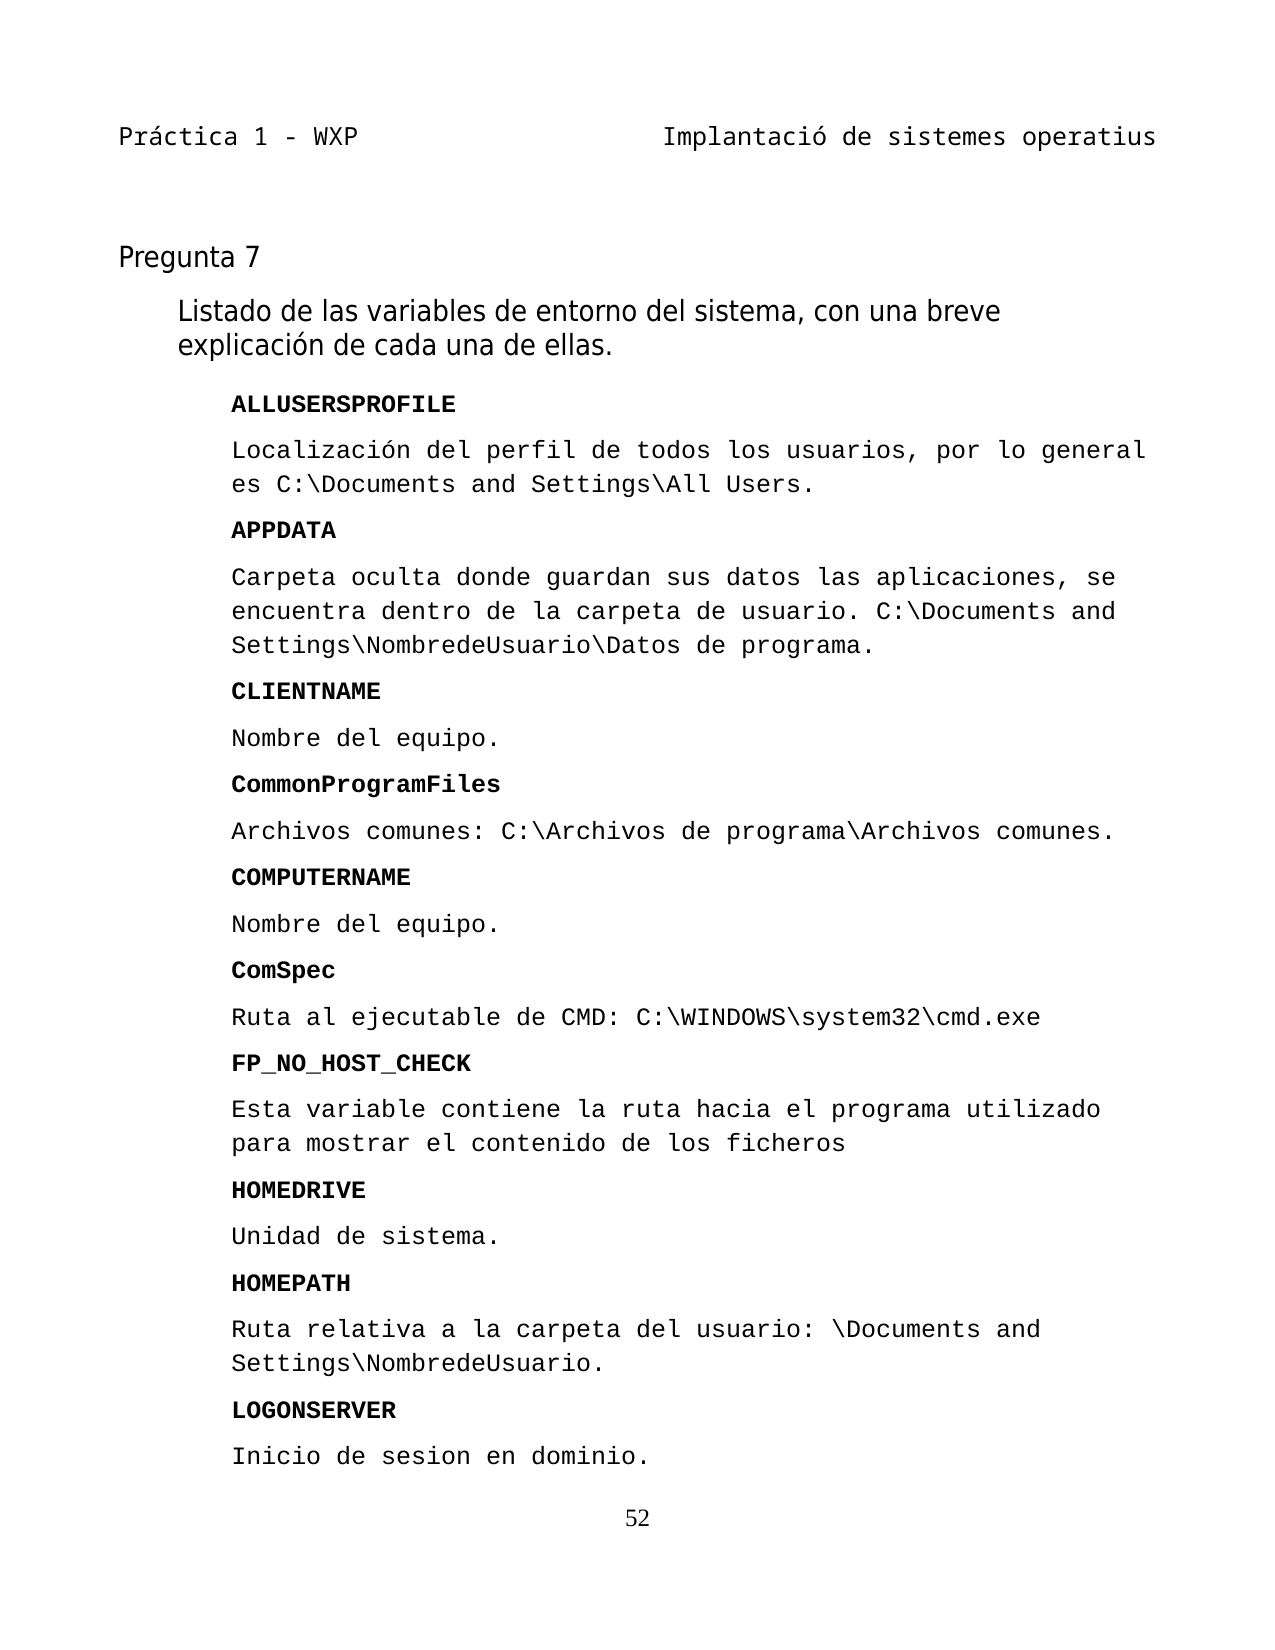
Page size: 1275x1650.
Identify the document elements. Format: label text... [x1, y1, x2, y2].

text COMPUTERNAME [231, 865, 1157, 893]
text CLIENTNAME [231, 679, 1157, 707]
text ComSpec [231, 958, 1157, 986]
text ALLUSERSPROFILE [231, 391, 1157, 419]
text HOMEPATH [231, 1270, 1157, 1299]
text Pregunta 7 [118, 241, 1157, 275]
text FP_NO_HOST_CHECK [231, 1051, 1157, 1079]
text Localización del perfil de todos los usuarios, por lo general es C:\Documents and Settings\All Users. [231, 438, 1157, 500]
text Inicio de sesion en dominio. [231, 1444, 1157, 1472]
text HOMEDRIVE [231, 1177, 1157, 1206]
text Unidad de sistema. [231, 1224, 1157, 1252]
text Archivos comunes: C:\Archivos de programa\Archivos comunes. [231, 818, 1157, 847]
text CommonProgramFiles [231, 772, 1157, 800]
text APPDATA [231, 518, 1157, 546]
text Carpeta oculta donde guardan sus datos las aplicaciones, se encuentra dentro de la carpeta de usuario. C:\Documents and Settings\NombredeUsuario\Datos de programa. [231, 564, 1157, 661]
text Esta variable contiene la ruta hacia el programa utilizado para mostrar el contenido de los ficheros [231, 1097, 1157, 1159]
text LOGONSERVER [231, 1397, 1157, 1426]
text Ruta relativa a la carpeta del usuario: \Documents and Settings\NombredeUsuario. [231, 1317, 1157, 1379]
text Listado de las variables de entorno del sistema, con una breve explicación de cada una de ellas. [177, 294, 1157, 362]
text Nombre del equipo. [231, 911, 1157, 939]
text Nombre del equipo. [231, 725, 1157, 754]
text Ruta al ejecutable de CMD: C:\WINDOWS\system32\cmd.exe [231, 1004, 1157, 1032]
